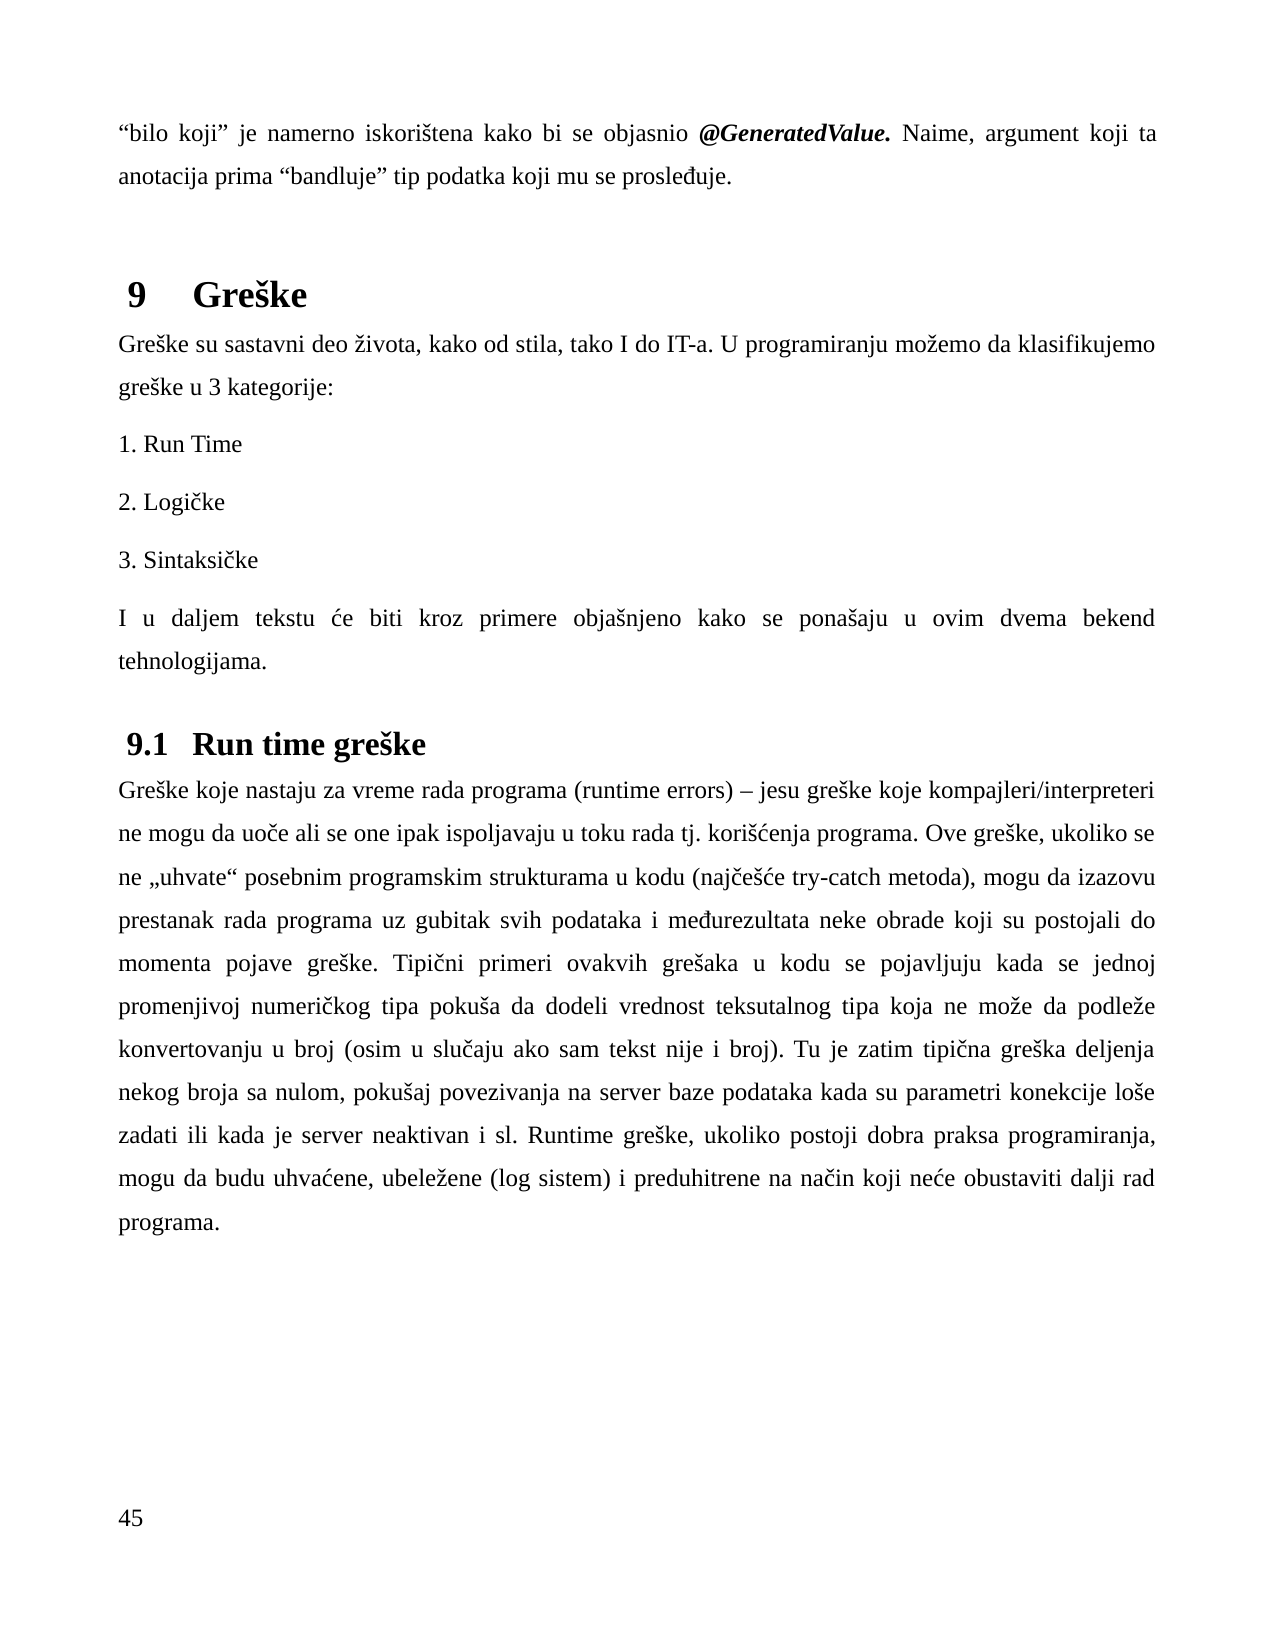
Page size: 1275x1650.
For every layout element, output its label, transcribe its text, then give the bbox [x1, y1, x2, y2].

text Greške koje nastaju za vreme rada programa (runtime errors) – jesu greške koje kompajleri/interpreteri ne mogu da uoče ali se one ipak ispoljavaju u toku rada tj. korišćenja programa. Ove greške, ukoliko se ne „uhvate“ posebnim programskim strukturama u kodu (najčešće try-catch metoda), mogu da izazovu prestanak rada programa uz gubitak svih podataka i međurezultata neke obrade koji su postojali do momenta pojave greške. Tipični primeri ovakvih grešaka u kodu se pojavljuju kada se jednoj promenjivoj numeričkog tipa pokuša da dodeli vrednost teksutalnog tipa koja ne može da podleže konvertovanju u broj (osim u slučaju ako sam tekst nije i broj). Tu je zatim tipična greška deljenja nekog broja sa nulom, pokušaj povezivanja na server baze podataka kada su parametri konekcije loše zadati ili kada je server neaktivan i sl. Runtime greške, ukoliko postoji dobra praksa programiranja, mogu da budu uhvaćene, ubeležene (log sistem) i preduhitrene na način koji neće obustaviti dalji rad programa. [118, 775, 1157, 1235]
text 1. Run Time [118, 429, 1157, 458]
subtitle Run time greške [118, 724, 1157, 763]
text I u daljem tekstu će biti kroz primere objašnjeno kako se ponašaju u ovim dvema bekend tehnologijama. [118, 603, 1157, 674]
text 2. Logičke [118, 487, 1157, 516]
text “bilo koji” je namerno iskorištena kako bi se objasnio @GeneratedValue. Naime, argument koji ta anotacija prima “bandluje” tip podatka koji mu se prosleđuje. [118, 118, 1157, 190]
subtitle Greške [118, 272, 1157, 316]
text Greške su sastavni deo života, kako od stila, tako I do IT-a. U programiranju možemo da klasifikujemo greške u 3 kategorije: [118, 329, 1157, 401]
text 3. Sintaksičke [118, 545, 1157, 574]
